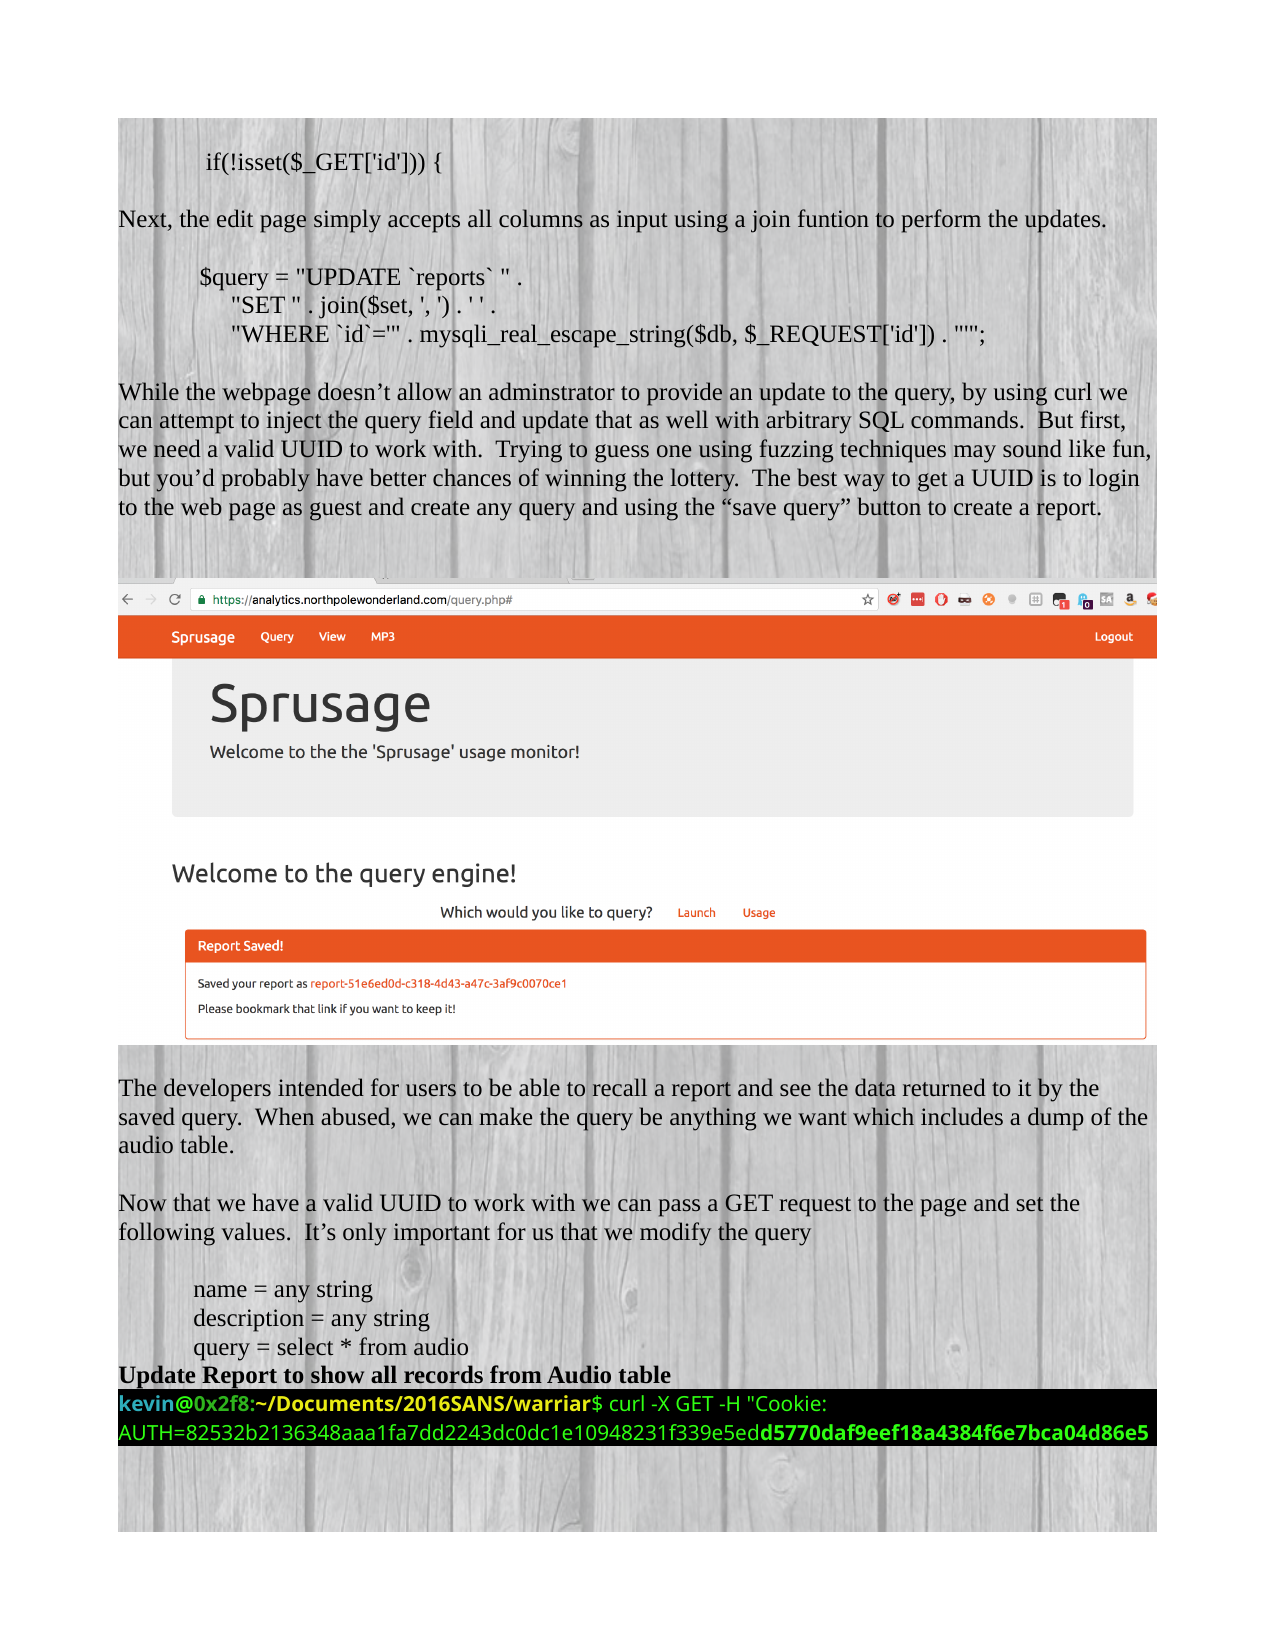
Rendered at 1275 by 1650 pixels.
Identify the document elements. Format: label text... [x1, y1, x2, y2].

picture [118, 1446, 1157, 1532]
text name = any string [193, 1274, 1157, 1303]
text kevin@0x2f8:~/Documents/2016SANS/warriar$ curl -X GET -H "Cookie: AUTH=82532b2136348aaa1fa7dd2243dc0dc1e10948231f339e5edd5770daf9eef18a4384f6e7bca04d86e5 [118, 1389, 1157, 1446]
text The developers intended for users to be able to recall a report and see the data returned to it by the saved query. When abused, we can make the query be anything we want which includes a dump of the audio table. [118, 1073, 1157, 1159]
text Now that we have a valid UUID to work with we can pass a GET request to the page and set the following values. It’s only important for us that we modify the query [118, 1188, 1157, 1246]
text $query = "UPDATE `reports` " . [193, 262, 1157, 291]
text "WHERE `id`='" . mysqli_real_escape_string($db, $_REQUEST['id']) . "'"; [193, 319, 1157, 348]
text description = any string [193, 1303, 1157, 1332]
text Update Report to show all records from Audio table [118, 1361, 1157, 1389]
picture [118, 1246, 1157, 1361]
picture [118, 233, 1157, 377]
picture [118, 521, 1157, 1073]
picture [118, 118, 1157, 204]
picture [118, 1159, 1157, 1188]
text Next, the edit page simply accepts all columns as input using a join funtion to perform the updates. [118, 204, 1157, 233]
text "SET " . join($set, ', ') . ' ' . [193, 291, 1157, 319]
text if(!isset($_GET['id'])) { [193, 147, 1157, 176]
text query = select * from audio [193, 1332, 1157, 1361]
text While the webpage doesn’t allow an adminstrator to provide an update to the query, by using curl we can attempt to inject the query field and update that as well with arbitrary SQL commands. But first, we need a valid UUID to work with. Trying to guess one using fuzzing techniques may sound like fun, but you’d probably have better chances of winning the lottery. The best way to get a UUID is to login to the web page as guest and create any query and using the “save query” button to create a report. [118, 377, 1157, 521]
